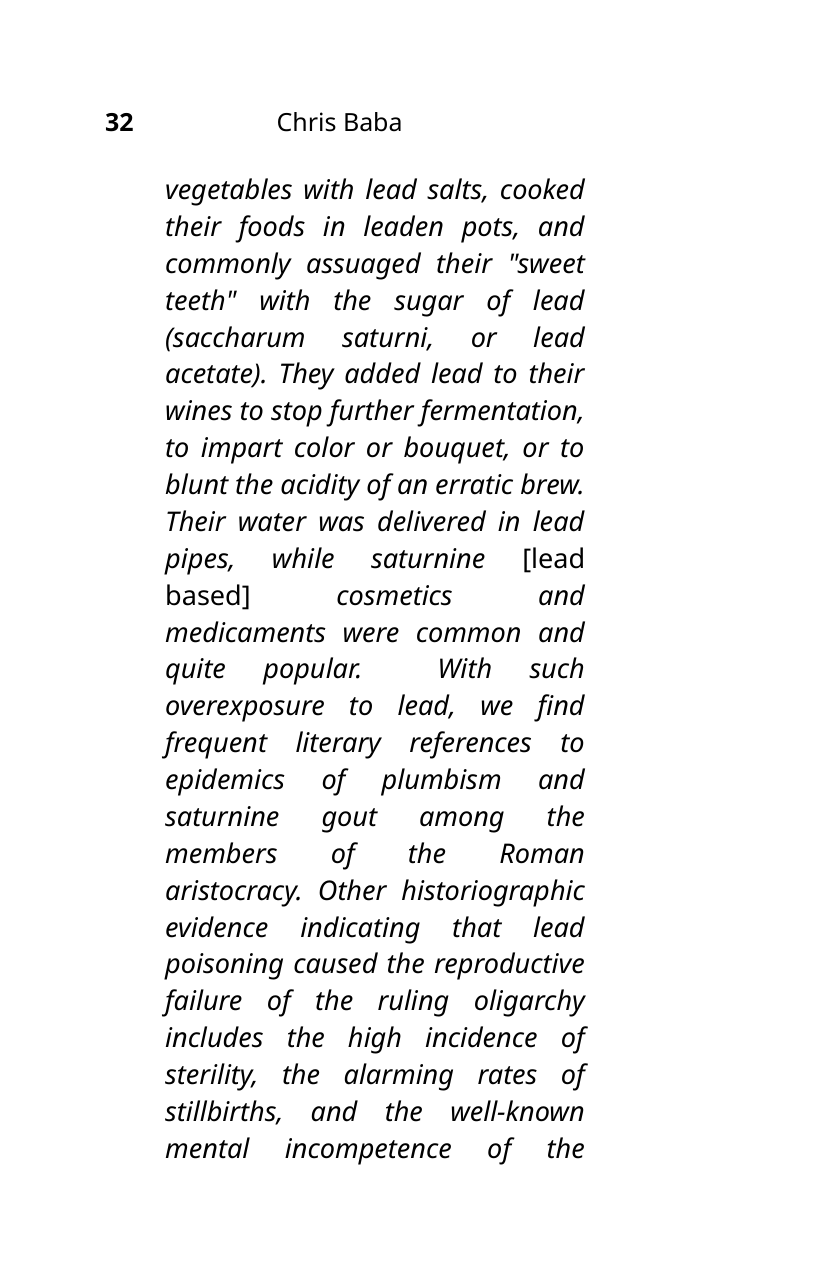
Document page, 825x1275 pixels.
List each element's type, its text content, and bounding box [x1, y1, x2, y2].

text vegetables with lead salts, cooked their foods in leaden pots, and commonly assuaged their "sweet teeth" with the sugar of lead (saccharum saturni, or lead acetate). They added lead to their wines to stop further fermentation, to impart color or bouquet, or to blunt the acidity of an erratic brew. Their water was delivered in lead pipes, while saturnine [lead based] cosmetics and medicaments were common and quite popular. With such overexposure to lead, we find frequent literary references to epidemics of plumbism and saturnine gout among the members of the Roman aristocracy. Other historiographic evidence indicating that lead poisoning caused the reproductive failure of the ruling oligarchy includes the high incidence of sterility, the alarming rates of stillbirths, and the well-known mental incompetence of the [165, 171, 585, 1166]
